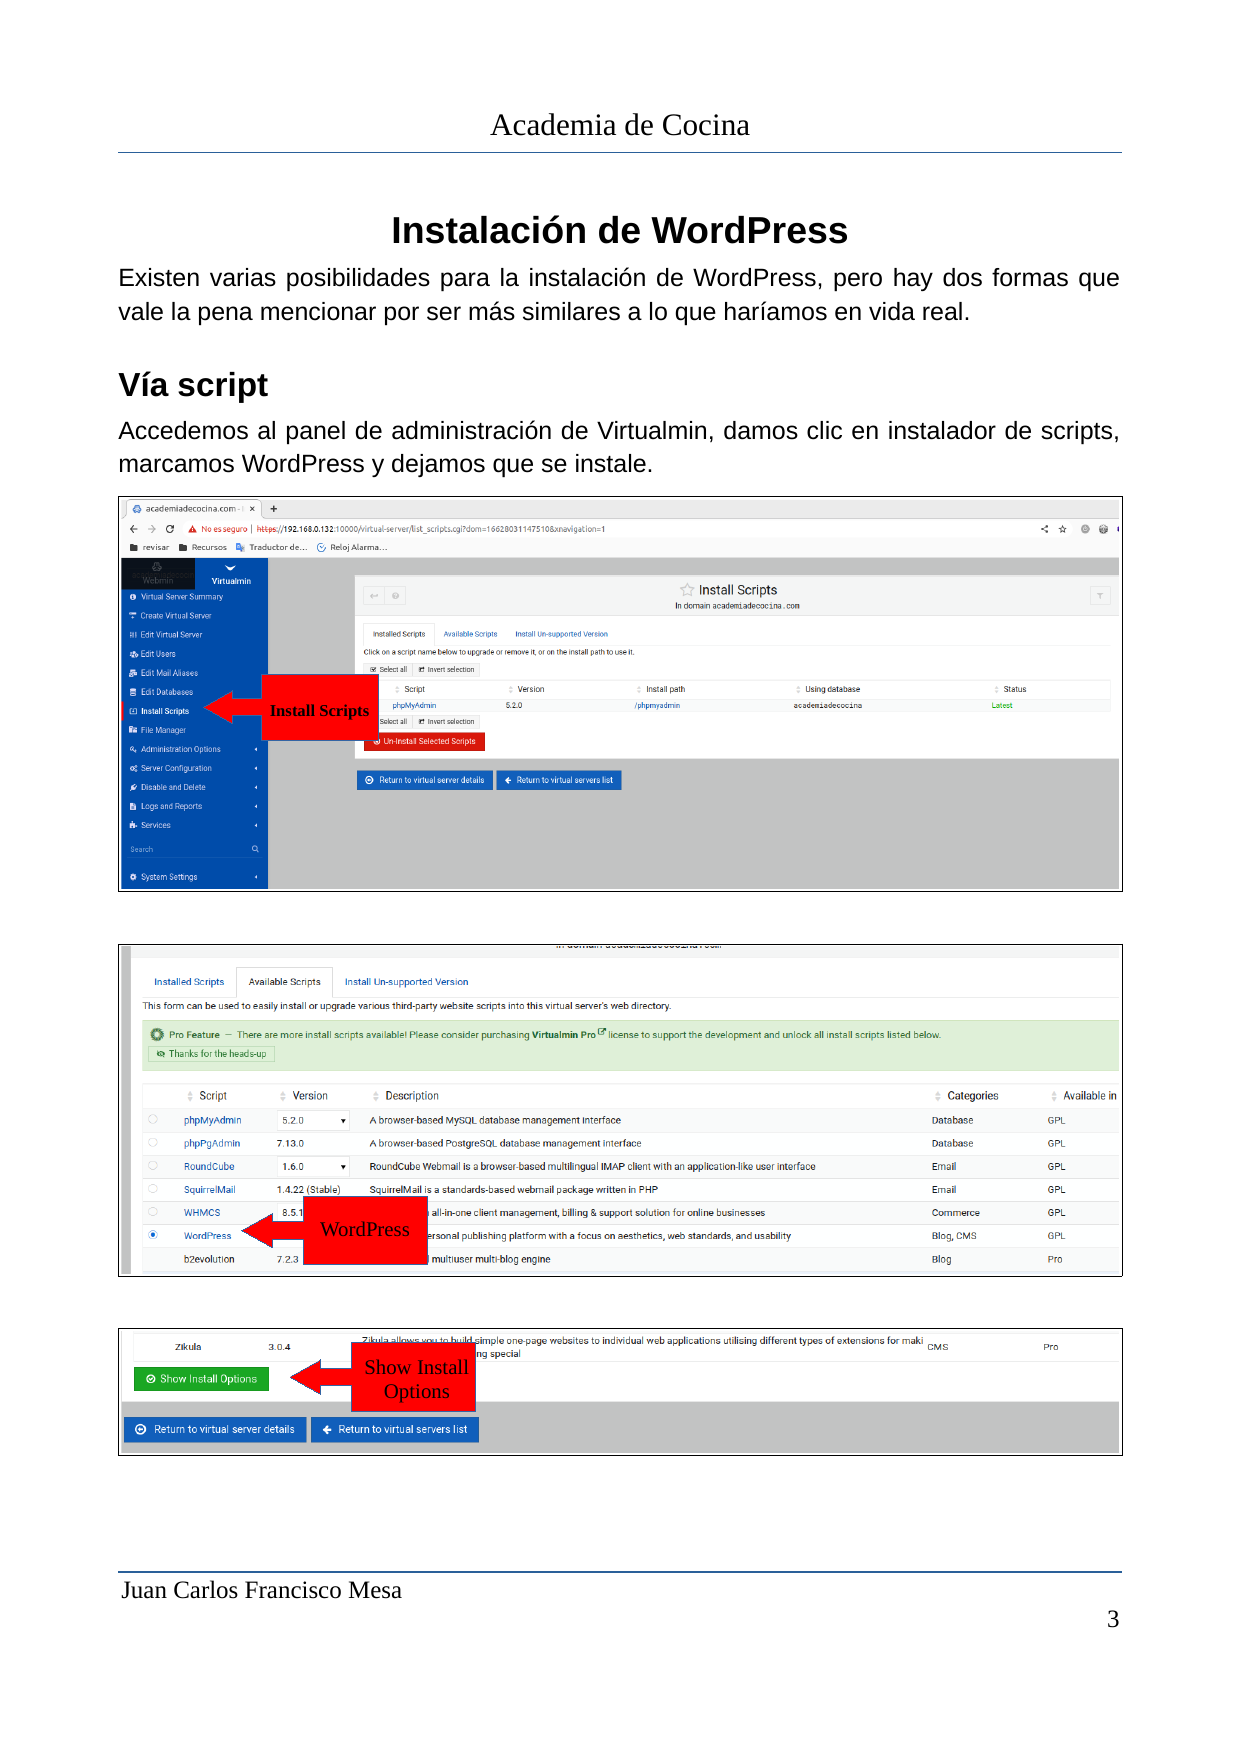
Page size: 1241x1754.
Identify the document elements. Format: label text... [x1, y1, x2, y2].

picture [121, 946, 1119, 1274]
picture [121, 499, 1119, 889]
subtitle Vía script [118, 365, 1122, 403]
subtitle Instalación de WordPress [118, 208, 1122, 251]
text Accedemos al panel de administración de Virtualmin, damos clic en instalador de scripts, marcamos WordPress y dejamos que se instale. [118, 416, 1122, 478]
text Existen varias posibilidades para la instalación de WordPress, pero hay dos formas que vale la pena mencionar por ser más similares a lo que haríamos en vida real. [118, 263, 1122, 325]
picture [121, 1331, 1119, 1453]
